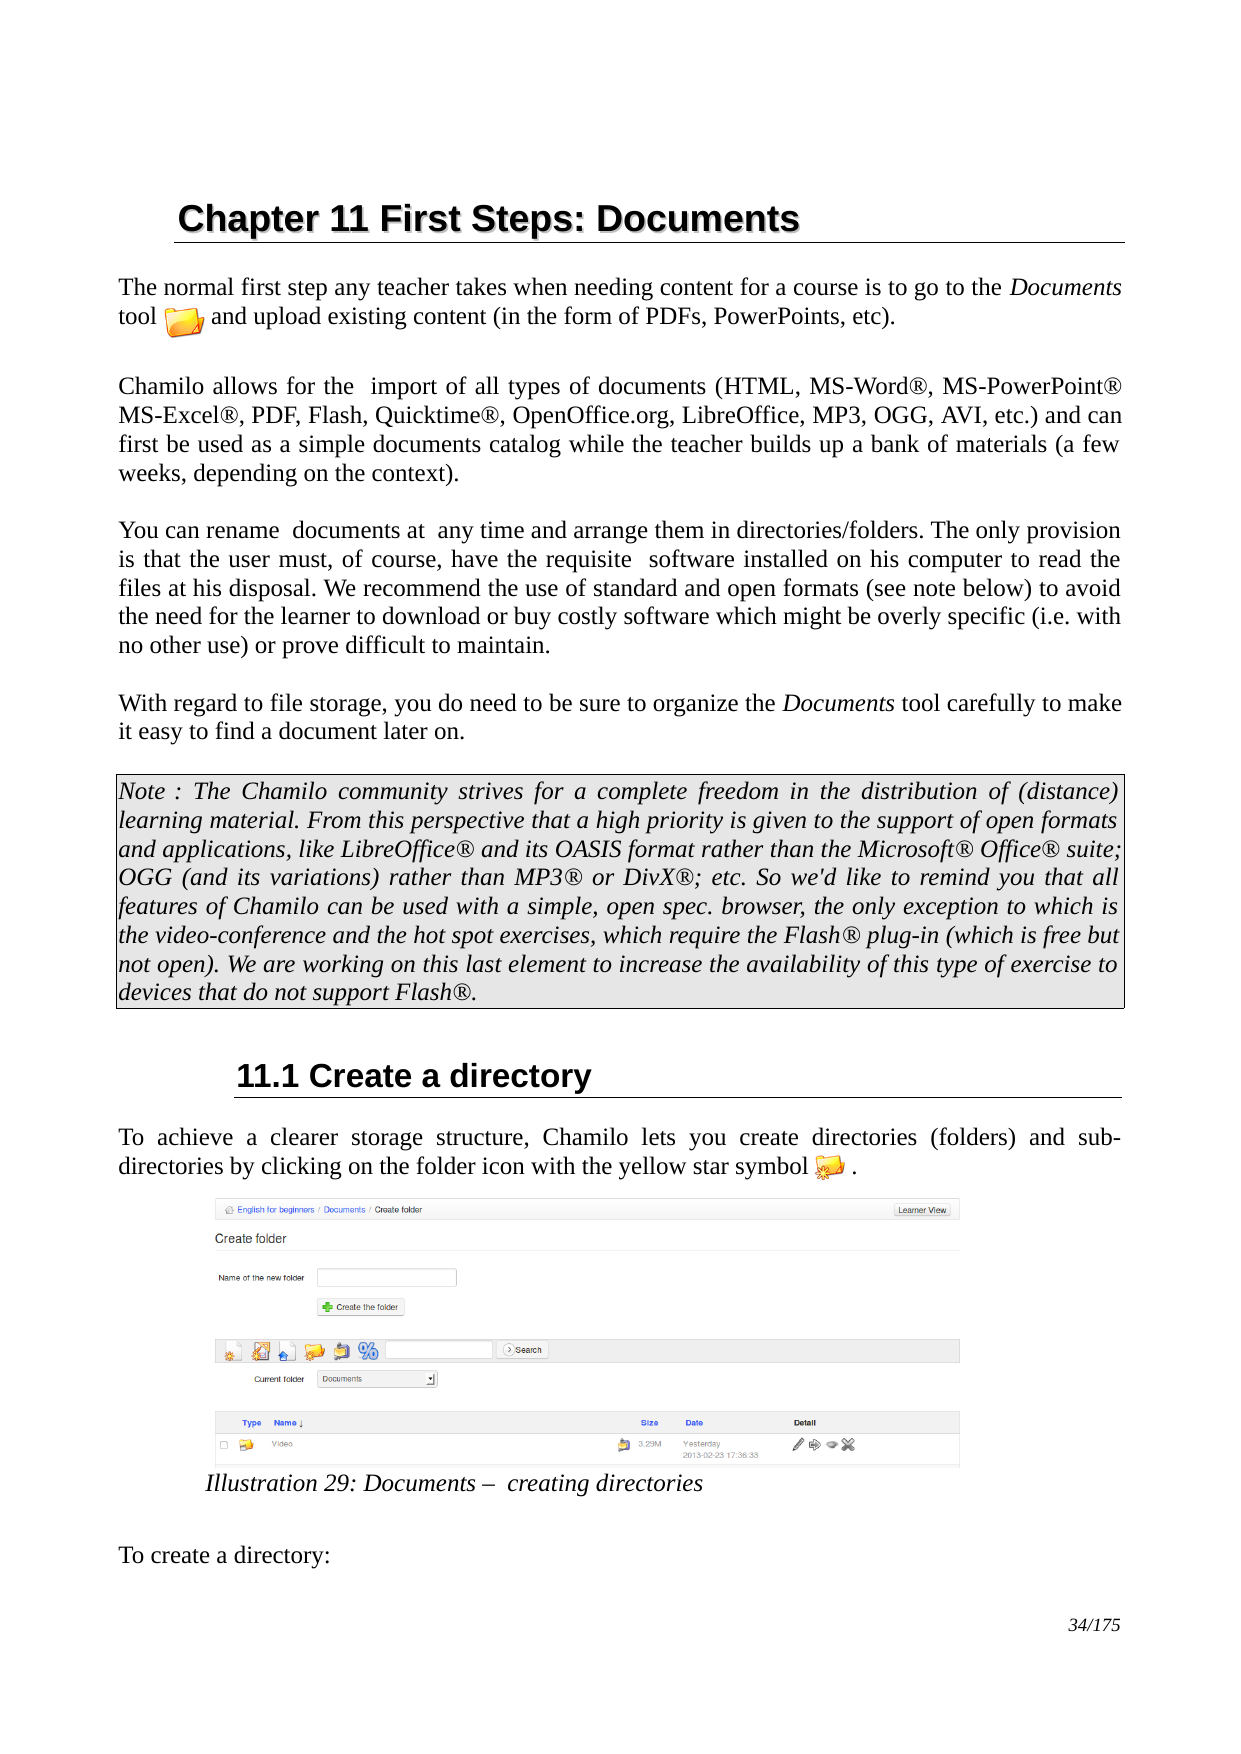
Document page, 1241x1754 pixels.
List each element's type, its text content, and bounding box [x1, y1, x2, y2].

text Note : The Chamilo community strives for a complete freedom in the distribution of (distance) learning material. From this perspective that a high priority is given to the support of open formats and applications, like LibreOffice® and its OASIS format rather than the Microsoft® Office® suite; OGG (and its variations) rather than MP3® or DivX®; etc. So we'd like to remind you that all features of Chamilo can be used with a simple, open spec. browser, the only exception to which is the video-conference and the hot spot exercises, which require the Flash® plug-in (which is free but not open). We are working on this last element to increase the availability of this type of exercise to devices that do not support Flash®. [117, 775, 1124, 1008]
text You can rename documents at any time and arrange them in directories/folders. The only provision is that the user must, of course, have the requisite software installed on his computer to read the files at his disposal. We recommend the use of standard and open formats (see note below) to avoid the need for the learner to download or buy costly software which might be overly specific (i.e. with no other use) or prove difficult to maintain. [118, 515, 1122, 659]
text Illustration 29: Documents – creating directories [205, 1468, 961, 1496]
text With regard to file storage, you do need to be sure to organize the Documents tool carefully to make it easy to find a document later on. [118, 688, 1122, 745]
text The normal first step any teacher takes when needing content for a course is to go to the Documents tool and upload existing content (in the form of PDFs, PowerPoints, etc). [118, 272, 1122, 343]
picture [203, 1198, 963, 1468]
picture [163, 301, 205, 343]
text To achieve a clearer storage structure, Chamilo lets you create directories (folders) and sub-directories by clicking on the folder icon with the yellow star symbol . [118, 1122, 1122, 1180]
subtitle Create a directory [234, 1056, 1122, 1097]
text Chamilo allows for the import of all types of documents (HTML, MS-Word®, MS-PowerPoint® MS-Excel®, PDF, Flash, Quicktime®, OpenOffice.org, LibreOffice, MP3, OGG, AVI, etc.) and can first be used as a simple documents catalog while the teacher builds up a bank of materials (a few weeks, depending on the context). [118, 371, 1122, 486]
text To create a directory: [118, 1540, 1122, 1569]
picture [815, 1150, 845, 1180]
subtitle First Steps: Documents [174, 193, 1125, 242]
